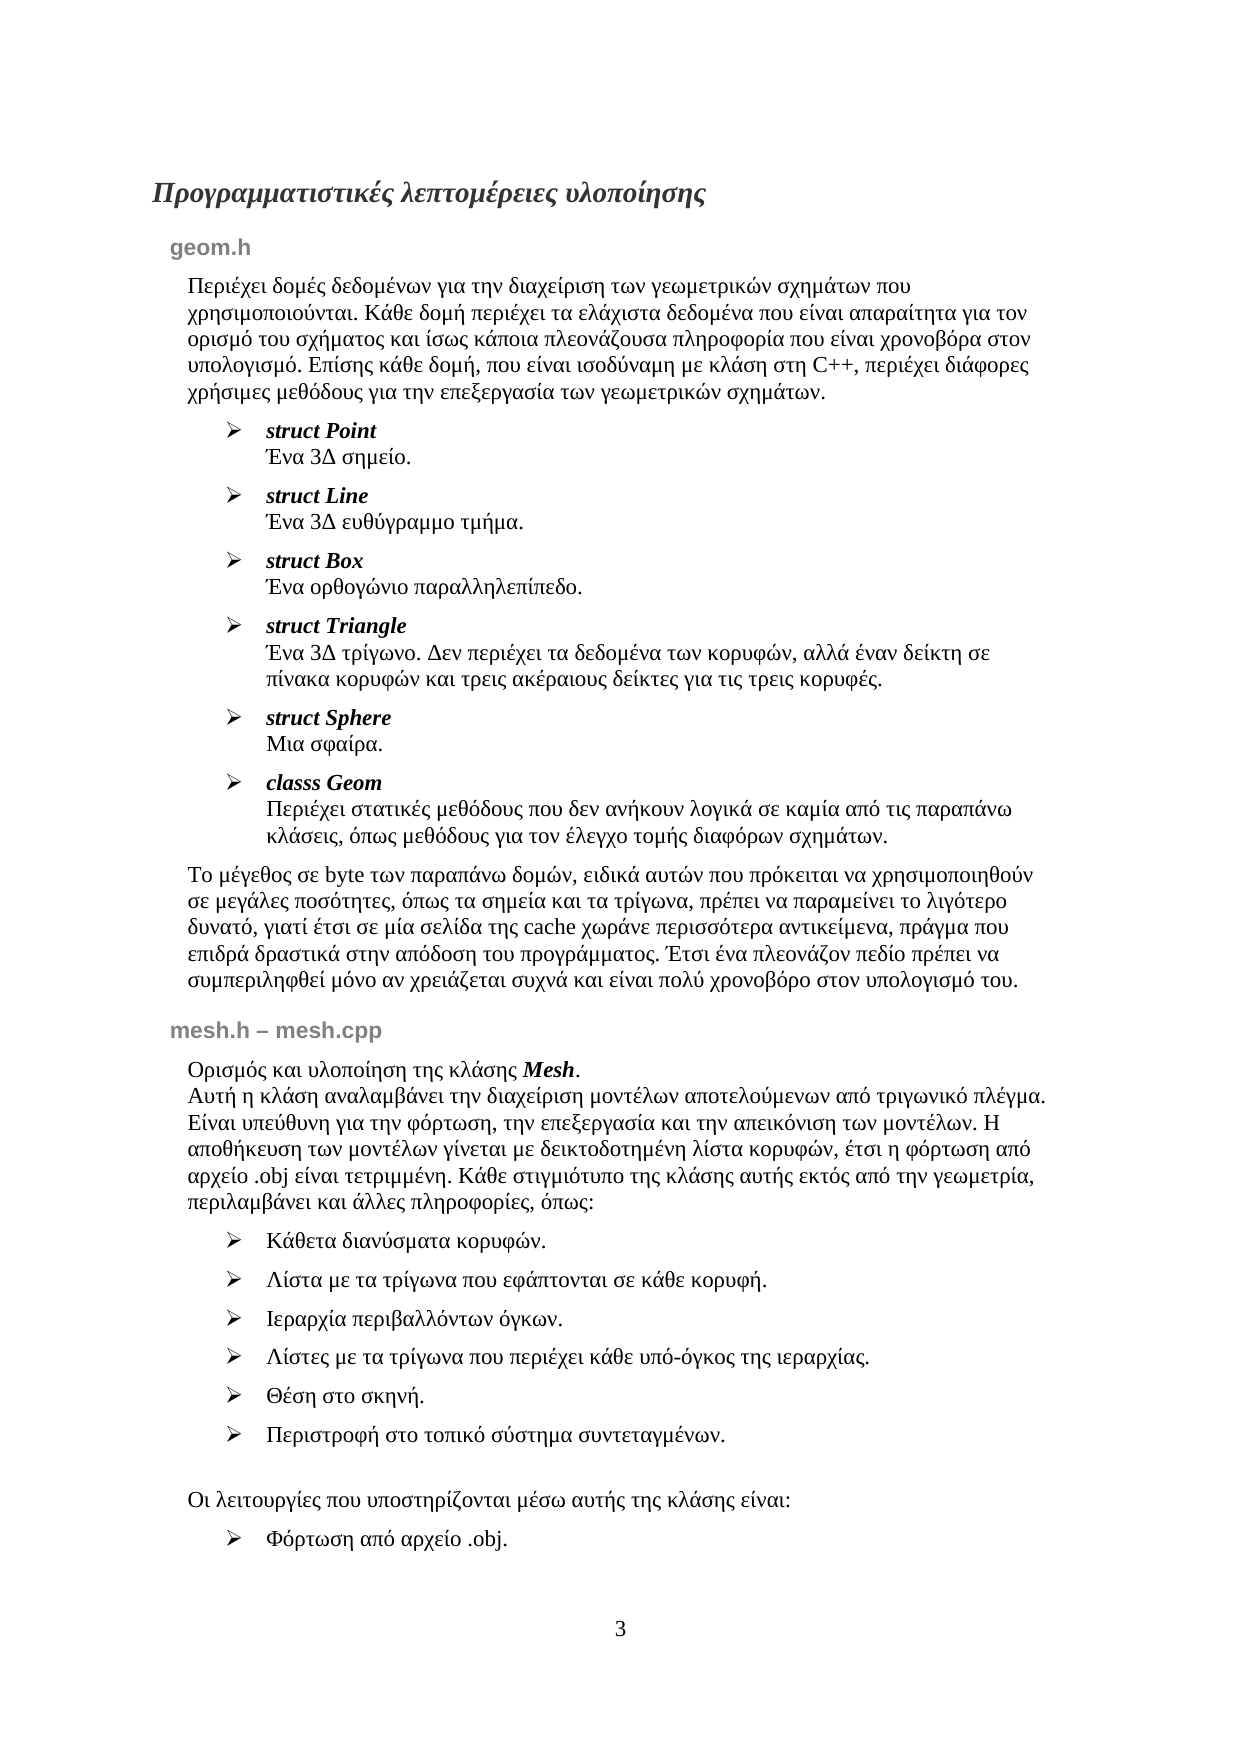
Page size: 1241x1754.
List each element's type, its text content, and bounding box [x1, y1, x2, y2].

list struct Point Ένα 3Δ σημείο. [225, 417, 1053, 469]
list classs Geom Περιέχει στατικές μεθόδους που δεν ανήκουν λογικά σε καμία από τις παραπάνω κλάσεις, όπως μεθόδους για τον έλεγχο τομής διαφόρων σχημάτων. [225, 769, 1053, 848]
text Ορισμός και υλοποίηση της κλάσης Mesh. Αυτή η κλάση αναλαμβάνει την διαχείριση μοντέλων αποτελούμενων από τριγωνικό πλέγμα. Είναι υπεύθυνη για την φόρτωση, την επεξεργασία και την απεικόνιση των μοντέλων. Η αποθήκευση των μοντέλων γίνεται με δεικτοδοτημένη λίστα κορυφών, έτσι η φόρτωση από αρχείο .obj είναι τετριμμένη. Κάθε στιγμιότυπο της κλάσης αυτής εκτός από την γεωμετρία, περιλαμβάνει και άλλες πληροφορίες, όπως: [187, 1056, 1053, 1214]
list Ιεραρχία περιβαλλόντων όγκων. [225, 1304, 1053, 1331]
list Φόρτωση από αρχείο .obj. [225, 1525, 1053, 1552]
list Κάθετα διανύσματα κορυφών. [225, 1227, 1053, 1253]
subtitle geom.h [169, 233, 1053, 260]
list struct Line Ένα 3Δ ευθύγραμμο τμήμα. [225, 482, 1053, 534]
subtitle Προγραμματιστικές λεπτομέρειες υλοποίησης [152, 175, 1053, 208]
text Οι λειτουργίες που υποστηρίζονται μέσω αυτής της κλάσης είναι: [187, 1460, 1053, 1513]
list Λίστα με τα τρίγωνα που εφάπτονται σε κάθε κορυφή. [225, 1266, 1053, 1292]
list struct Box Ένα ορθογώνιο παραλληλεπίπεδο. [225, 547, 1053, 600]
text Το μέγεθος σε byte των παραπάνω δομών, ειδικά αυτών που πρόκειται να χρησιμοποιηθούν σε μεγάλες ποσότητες, όπως τα σημεία και τα τρίγωνα, πρέπει να παραμείνει το λιγότερο δυνατό, γιατί έτσι σε μία σελίδα της cache χωράνε περισσότερα αντικείμενα, πράγμα που επιδρά δραστικά στην απόδοση του προγράμματος. Έτσι ένα πλεονάζον πεδίο πρέπει να συμπεριληφθεί μόνο αν χρειάζεται συχνά και είναι πολύ χρονοβόρο στον υπολογισμό του. [187, 861, 1053, 992]
list Θέση στο σκηνή. [225, 1382, 1053, 1409]
subtitle mesh.h – mesh.cpp [169, 1017, 1053, 1044]
list Λίστες με τα τρίγωνα που περιέχει κάθε υπό-όγκος της ιεραρχίας. [225, 1343, 1053, 1370]
list struct Sphere Μια σφαίρα. [225, 704, 1053, 757]
list struct Triangle Ένα 3Δ τρίγωνο. Δεν περιέχει τα δεδομένα των κορυφών, αλλά έναν δείκτη σε πίνακα κορυφών και τρεις ακέραιους δείκτες για τις τρεις κορυφές. [225, 612, 1053, 691]
text Περιέχει δομές δεδομένων για την διαχείριση των γεωμετρικών σχημάτων που χρησιμοποιούνται. Κάθε δομή περιέχει τα ελάχιστα δεδομένα που είναι απαραίτητα για τον ορισμό του σχήματος και ίσως κάποια πλεονάζουσα πληροφορία που είναι χρονοβόρα στον υπολογισμό. Επίσης κάθε δομή, που είναι ισοδύναμη με κλάση στη C++, περιέχει διάφορες χρήσιμες μεθόδους για την επεξεργασία των γεωμετρικών σχημάτων. [187, 272, 1053, 404]
list Περιστροφή στο τοπικό σύστημα συντεταγμένων. [225, 1421, 1053, 1447]
